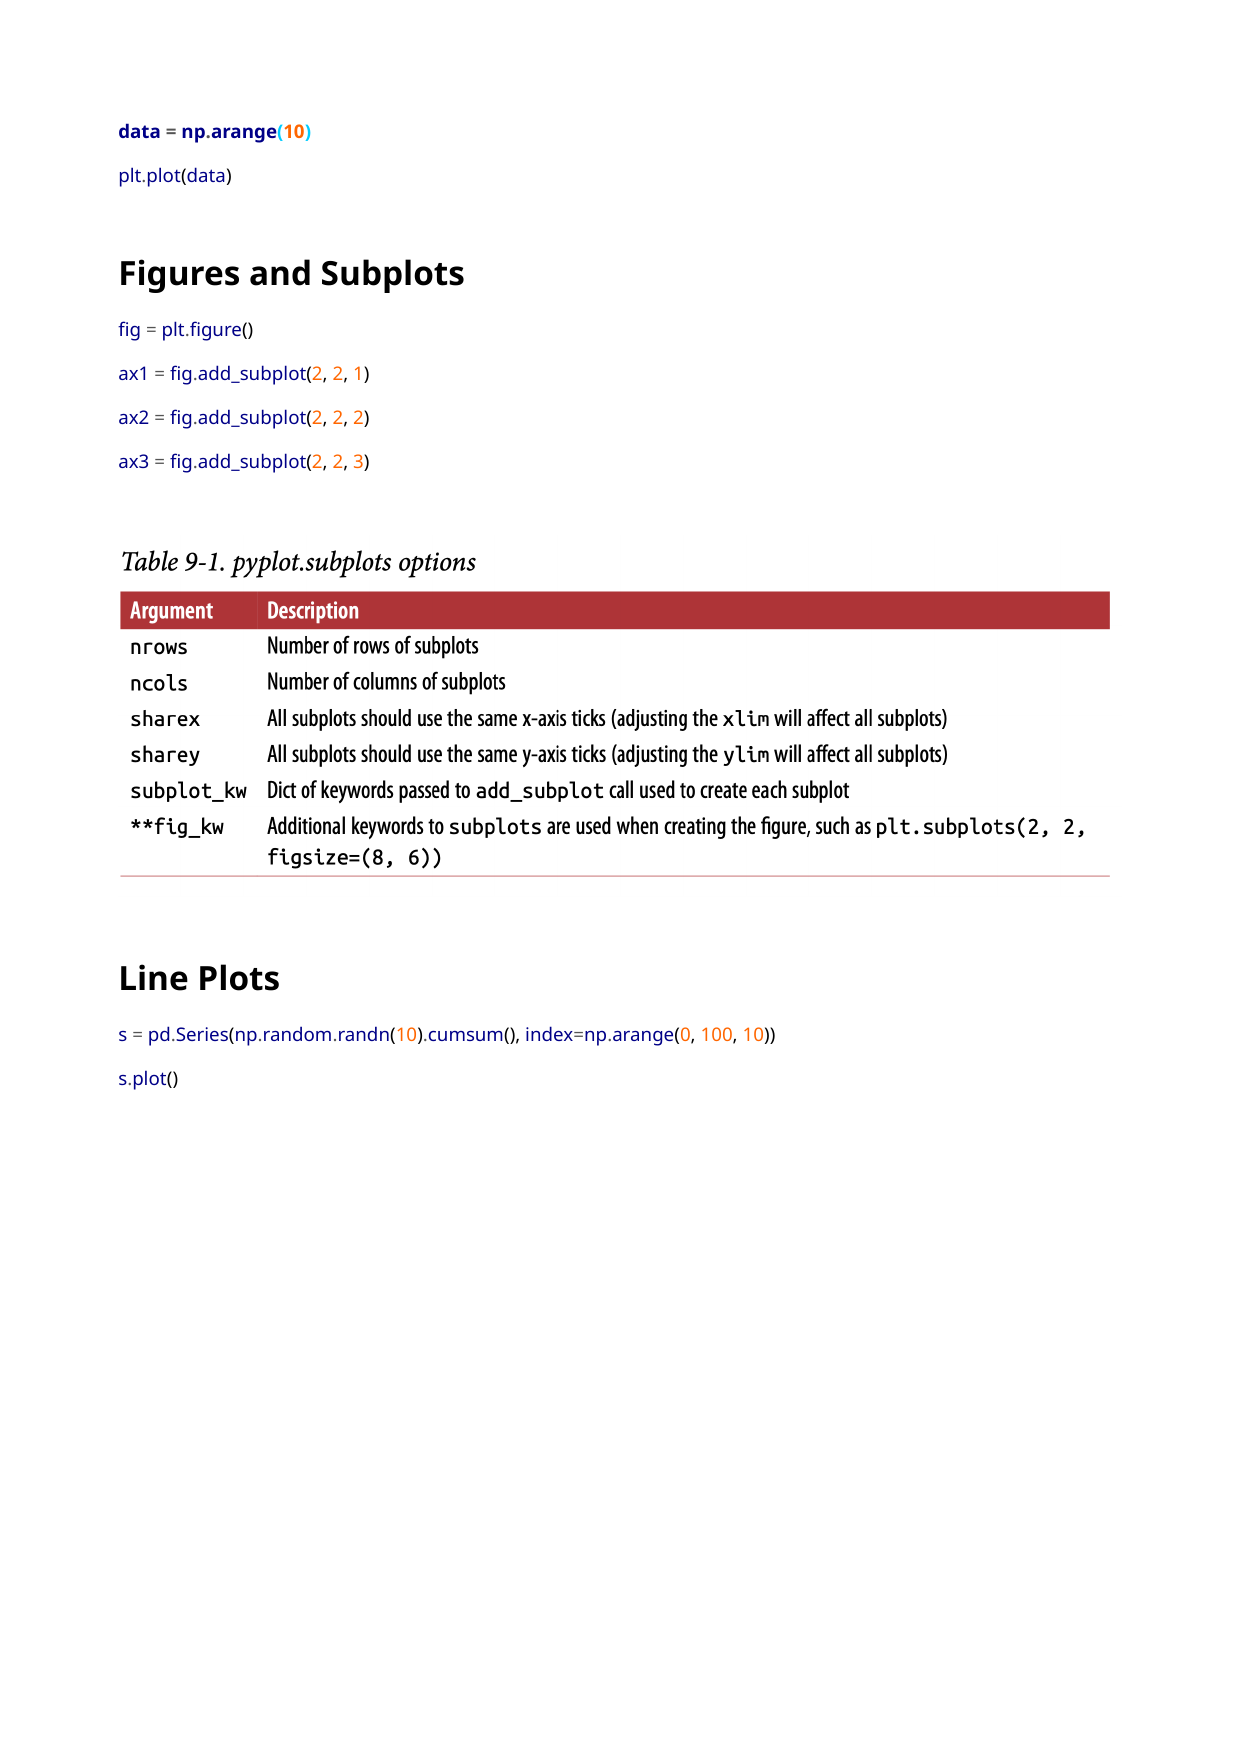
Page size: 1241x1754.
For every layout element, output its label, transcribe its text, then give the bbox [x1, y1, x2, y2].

text s = pd.Series(np.random.randn(10).cumsum(), index=np.arange(0, 100, 10)) [118, 1021, 1122, 1047]
text data = np.arange(10) [118, 118, 1122, 144]
text ax3 = fig.add_subplot(2, 2, 3) [118, 448, 1122, 473]
text fig = plt.figure() [118, 316, 1122, 342]
text plt.plot(data) [118, 162, 1122, 187]
text ax2 = fig.add_subplot(2, 2, 2) [118, 404, 1122, 430]
text Figures and Subplots [118, 250, 1122, 295]
text ax1 = fig.add_subplot(2, 2, 1) [118, 360, 1122, 386]
picture [118, 535, 1123, 897]
text Line Plots [118, 954, 1122, 1000]
text s.plot() [118, 1065, 1122, 1091]
